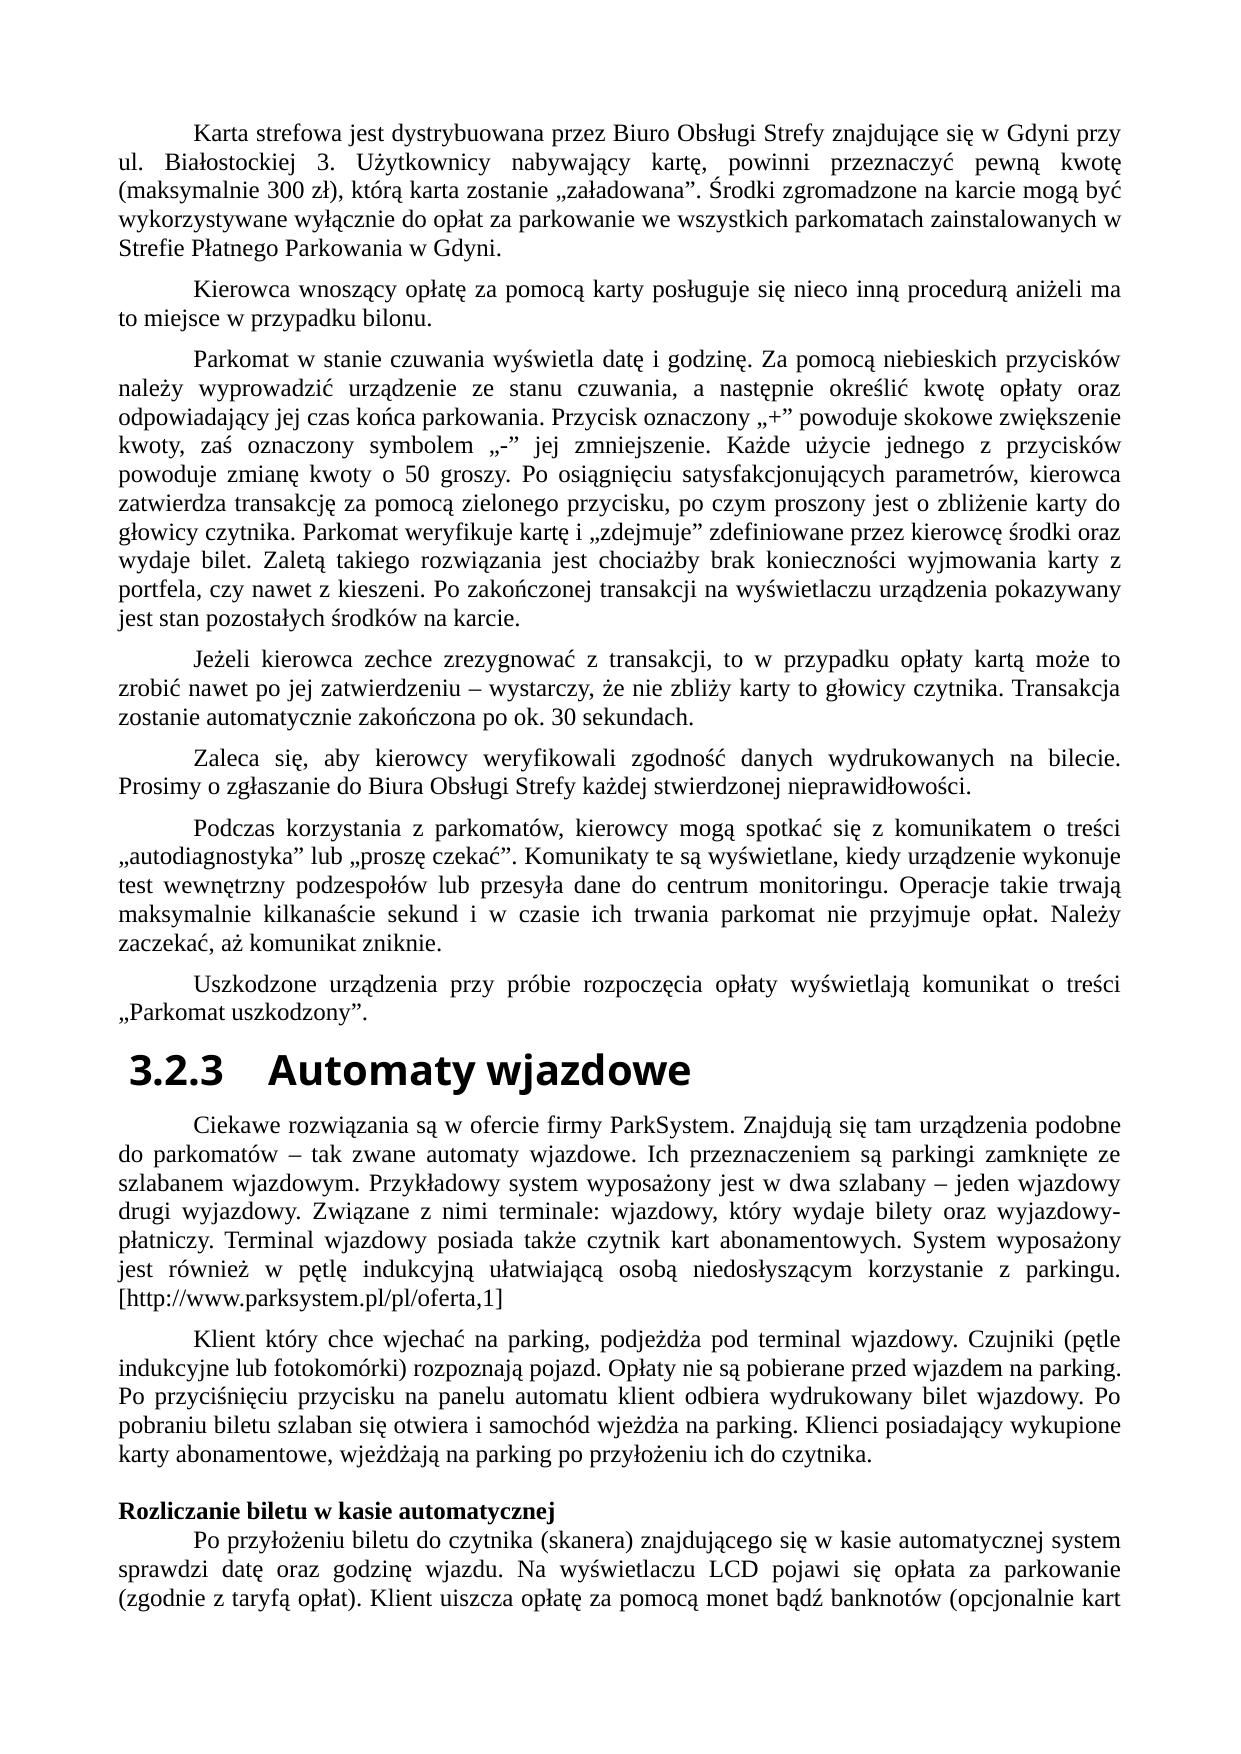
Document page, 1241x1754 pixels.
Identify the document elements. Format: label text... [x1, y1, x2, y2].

text Ciekawe rozwiązania są w ofercie firmy ParkSystem. Znajdują się tam urządzenia podobne do parkomatów – tak zwane automaty wjazdowe. Ich przeznaczeniem są parkingi zamknięte ze szlabanem wjazdowym. Przykładowy system wyposażony jest w dwa szlabany – jeden wjazdowy drugi wyjazdowy. Związane z nimi terminale: wjazdowy, który wydaje bilety oraz wyjazdowy-płatniczy. Terminal wjazdowy posiada także czytnik kart abonamentowych. System wyposażony jest również w pętlę indukcyjną ułatwiającą osobą niedosłyszącym korzystanie z parkingu. [http://www.parksystem.pl/pl/oferta,1] [118, 1110, 1122, 1311]
text Karta strefowa jest dystrybuowana przez Biuro Obsługi Strefy znajdujące się w Gdyni przy ul. Białostockiej 3. Użytkownicy nabywający kartę, powinni przeznaczyć pewną kwotę (maksymalnie 300 zł), którą karta zostanie „załadowana”. Środki zgromadzone na karcie mogą być wykorzystywane wyłącznie do opłat za parkowanie we wszystkich parkomatach zainstalowanych w Strefie Płatnego Parkowania w Gdyni. [118, 118, 1122, 262]
subtitle Automaty wjazdowe [118, 1041, 1122, 1098]
text Klient który chce wjechać na parking, podjeżdża pod terminal wjazdowy. Czujniki (pętle indukcyjne lub fotokomórki) rozpoznają pojazd. Opłaty nie są pobierane przed wjazdem na parking. Po przyciśnięciu przycisku na panelu automatu klient odbiera wydrukowany bilet wjazdowy. Po pobraniu biletu szlaban się otwiera i samochód wjeżdża na parking. Klienci posiadający wykupione karty abonamentowe, wjeżdżają na parking po przyłożeniu ich do czytnika. [118, 1324, 1122, 1468]
text Po przyłożeniu biletu do czytnika (skanera) znajdującego się w kasie automatycznej system sprawdzi datę oraz godzinę wjazdu. Na wyświetlaczu LCD pojawi się opłata za parkowanie (zgodnie z taryfą opłat). Klient uiszcza opłatę za pomocą monet bądź banknotów (opcjonalnie kart [118, 1525, 1122, 1611]
text Rozliczanie biletu w kasie automatycznej [118, 1496, 1122, 1525]
text Kierowca wnoszący opłatę za pomocą karty posługuje się nieco inną procedurą aniżeli ma to miejsce w przypadku bilonu. [118, 274, 1122, 332]
text Parkomat w stanie czuwania wyświetla datę i godzinę. Za pomocą niebieskich przycisków należy wyprowadzić urządzenie ze stanu czuwania, a następnie określić kwotę opłaty oraz odpowiadający jej czas końca parkowania. Przycisk oznaczony „+” powoduje skokowe zwiększenie kwoty, zaś oznaczony symbolem „-” jej zmniejszenie. Każde użycie jednego z przycisków powoduje zmianę kwoty o 50 groszy. Po osiągnięciu satysfakcjonujących parametrów, kierowca zatwierdza transakcję za pomocą zielonego przycisku, po czym proszony jest o zbliżenie karty do głowicy czytnika. Parkomat weryfikuje kartę i „zdejmuje” zdefiniowane przez kierowcę środki oraz wydaje bilet. Zaletą takiego rozwiązania jest chociażby brak konieczności wyjmowania karty z portfela, czy nawet z kieszeni. Po zakończonej transakcji na wyświetlaczu urządzenia pokazywany jest stan pozostałych środków na karcie. [118, 344, 1122, 632]
text Zaleca się, aby kierowcy weryfikowali zgodność danych wydrukowanych na bilecie. Prosimy o zgłaszanie do Biura Obsługi Strefy każdej stwierdzonej nieprawidłowości. [118, 743, 1122, 800]
text Podczas korzystania z parkomatów, kierowcy mogą spotkać się z komunikatem o treści „autodiagnostyka” lub „proszę czekać”. Komunikaty te są wyświetlane, kiedy urządzenie wykonuje test wewnętrzny podzespołów lub przesyła dane do centrum monitoringu. Operacje takie trwają maksymalnie kilkanaście sekund i w czasie ich trwania parkomat nie przyjmuje opłat. Należy zaczekać, aż komunikat zniknie. [118, 813, 1122, 956]
text Uszkodzone urządzenia przy próbie rozpoczęcia opłaty wyświetlają komunikat o treści „Parkomat uszkodzony”. [118, 969, 1122, 1026]
text Jeżeli kierowca zechce zrezygnować z transakcji, to w przypadku opłaty kartą może to zrobić nawet po jej zatwierdzeniu – wystarczy, że nie zbliży karty to głowicy czytnika. Transakcja zostanie automatycznie zakończona po ok. 30 sekundach. [118, 644, 1122, 730]
